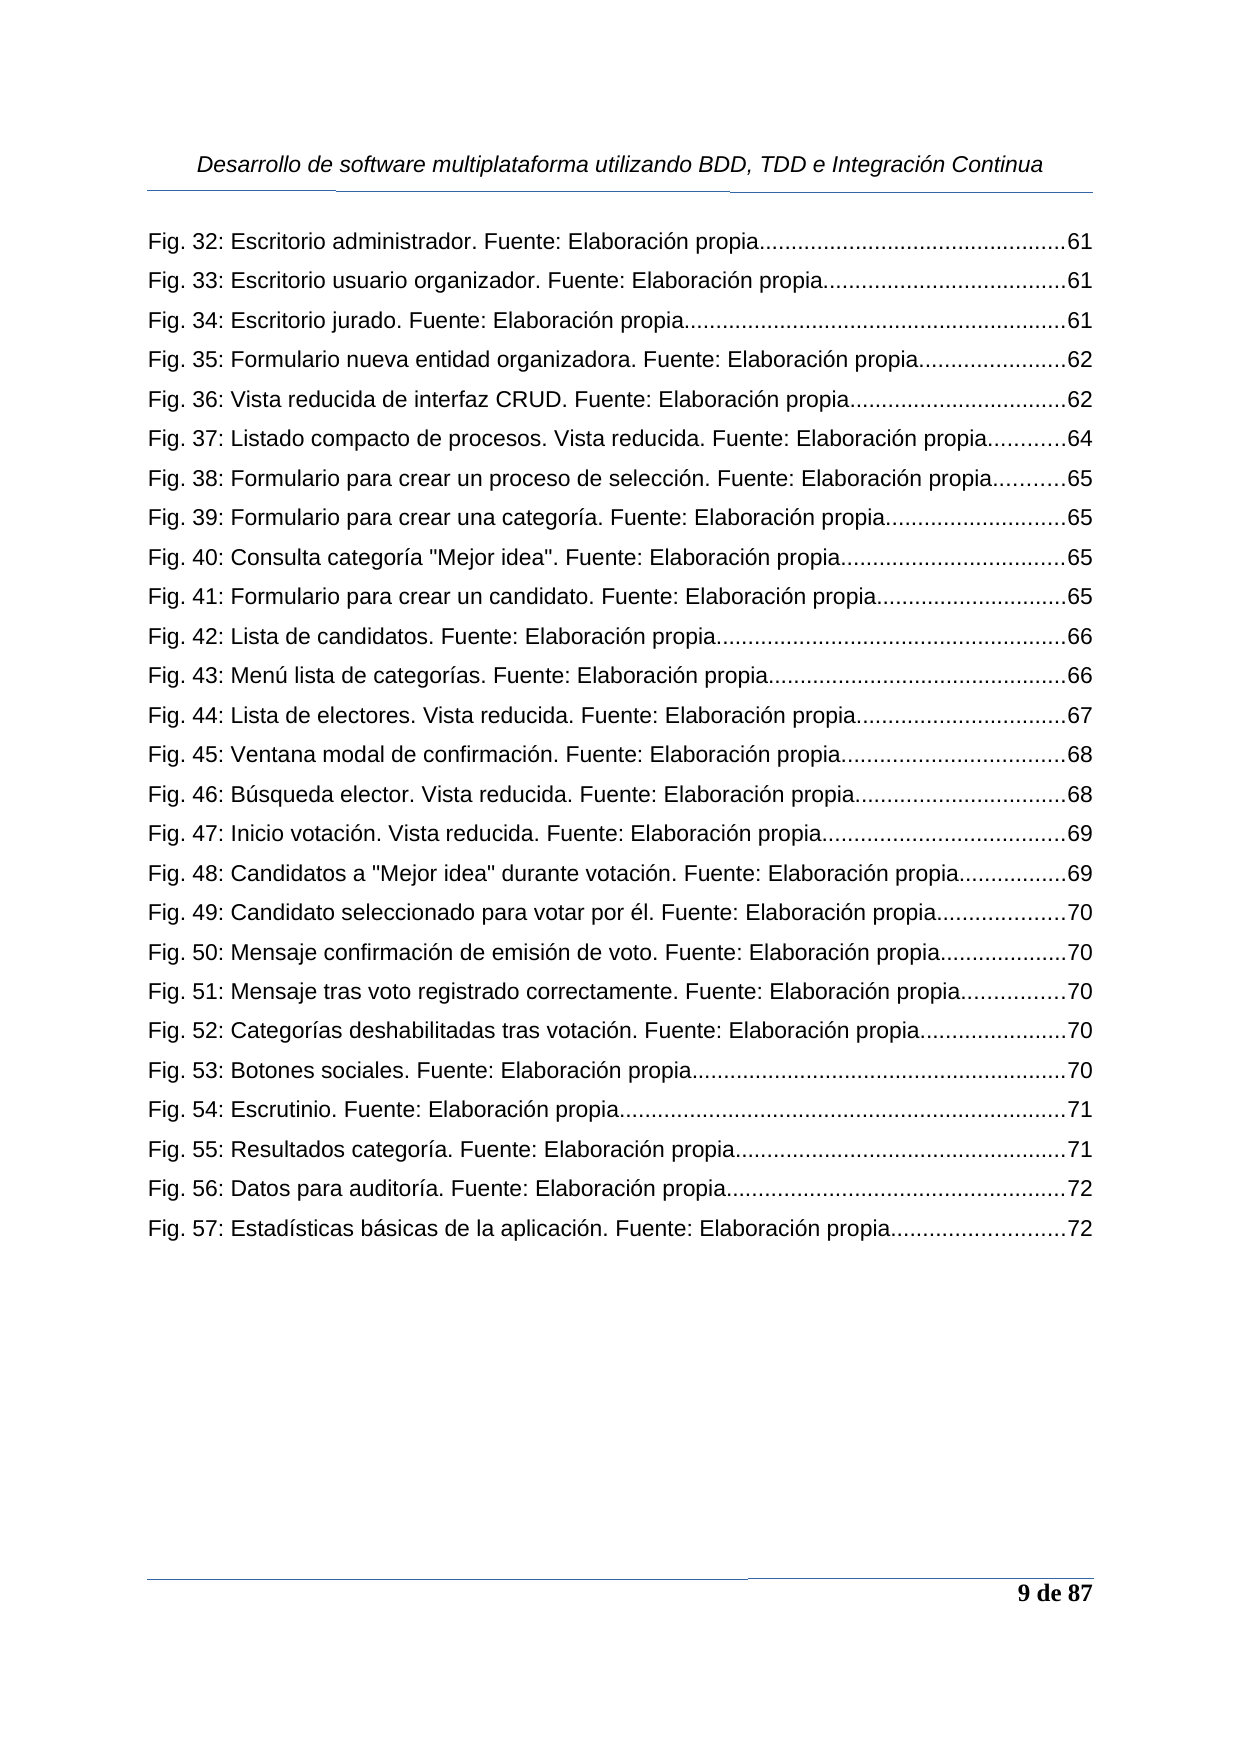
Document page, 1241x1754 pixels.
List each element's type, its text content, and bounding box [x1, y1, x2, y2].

text Fig. 53: Botones sociales. Fuente: Elaboración propia. 70 [148, 1057, 1093, 1083]
text Fig. 46: Búsqueda elector. Vista reducida. Fuente: Elaboración propia. 68 [148, 781, 1093, 807]
text Fig. 57: Estadísticas básicas de la aplicación. Fuente: Elaboración propia. 72 [148, 1215, 1093, 1241]
text Fig. 32: Escritorio administrador. Fuente: Elaboración propia. 61 [148, 228, 1093, 254]
text Fig. 43: Menú lista de categorías. Fuente: Elaboración propia. 66 [148, 662, 1093, 688]
text Fig. 42: Lista de candidatos. Fuente: Elaboración propia. 66 [148, 623, 1093, 649]
text Fig. 44: Lista de electores. Vista reducida. Fuente: Elaboración propia. 67 [148, 702, 1093, 728]
text Fig. 49: Candidato seleccionado para votar por él. Fuente: Elaboración propia. 70 [148, 899, 1093, 925]
text Fig. 37: Listado compacto de procesos. Vista reducida. Fuente: Elaboración propia. 64 [148, 425, 1093, 452]
text Fig. 54: Escrutinio. Fuente: Elaboración propia. 71 [148, 1096, 1093, 1123]
text Fig. 33: Escritorio usuario organizador. Fuente: Elaboración propia. 61 [148, 267, 1093, 294]
text Fig. 34: Escritorio jurado. Fuente: Elaboración propia. 61 [148, 307, 1093, 333]
text Fig. 56: Datos para auditoría. Fuente: Elaboración propia. 72 [148, 1175, 1093, 1202]
text Fig. 45: Ventana modal de confirmación. Fuente: Elaboración propia. 68 [148, 741, 1093, 767]
text Fig. 39: Formulario para crear una categoría. Fuente: Elaboración propia. 65 [148, 504, 1093, 531]
text Fig. 41: Formulario para crear un candidato. Fuente: Elaboración propia. 65 [148, 583, 1093, 609]
text Fig. 55: Resultados categoría. Fuente: Elaboración propia. 71 [148, 1136, 1093, 1162]
text Fig. 51: Mensaje tras voto registrado correctamente. Fuente: Elaboración propia. 70 [148, 978, 1093, 1004]
text Fig. 48: Candidatos a "Mejor idea" durante votación. Fuente: Elaboración propia. 69 [148, 859, 1093, 886]
text Fig. 47: Inicio votación. Vista reducida. Fuente: Elaboración propia. 69 [148, 820, 1093, 846]
text Fig. 35: Formulario nueva entidad organizadora. Fuente: Elaboración propia. 62 [148, 346, 1093, 373]
text Fig. 50: Mensaje confirmación de emisión de voto. Fuente: Elaboración propia. 70 [148, 938, 1093, 965]
text Fig. 40: Consulta categoría "Mejor idea". Fuente: Elaboración propia. 65 [148, 544, 1093, 570]
text Fig. 38: Formulario para crear un proceso de selección. Fuente: Elaboración propia. 65 [148, 465, 1093, 491]
text Fig. 52: Categorías deshabilitadas tras votación. Fuente: Elaboración propia. 70 [148, 1017, 1093, 1044]
text Fig. 36: Vista reducida de interfaz CRUD. Fuente: Elaboración propia. 62 [148, 386, 1093, 412]
